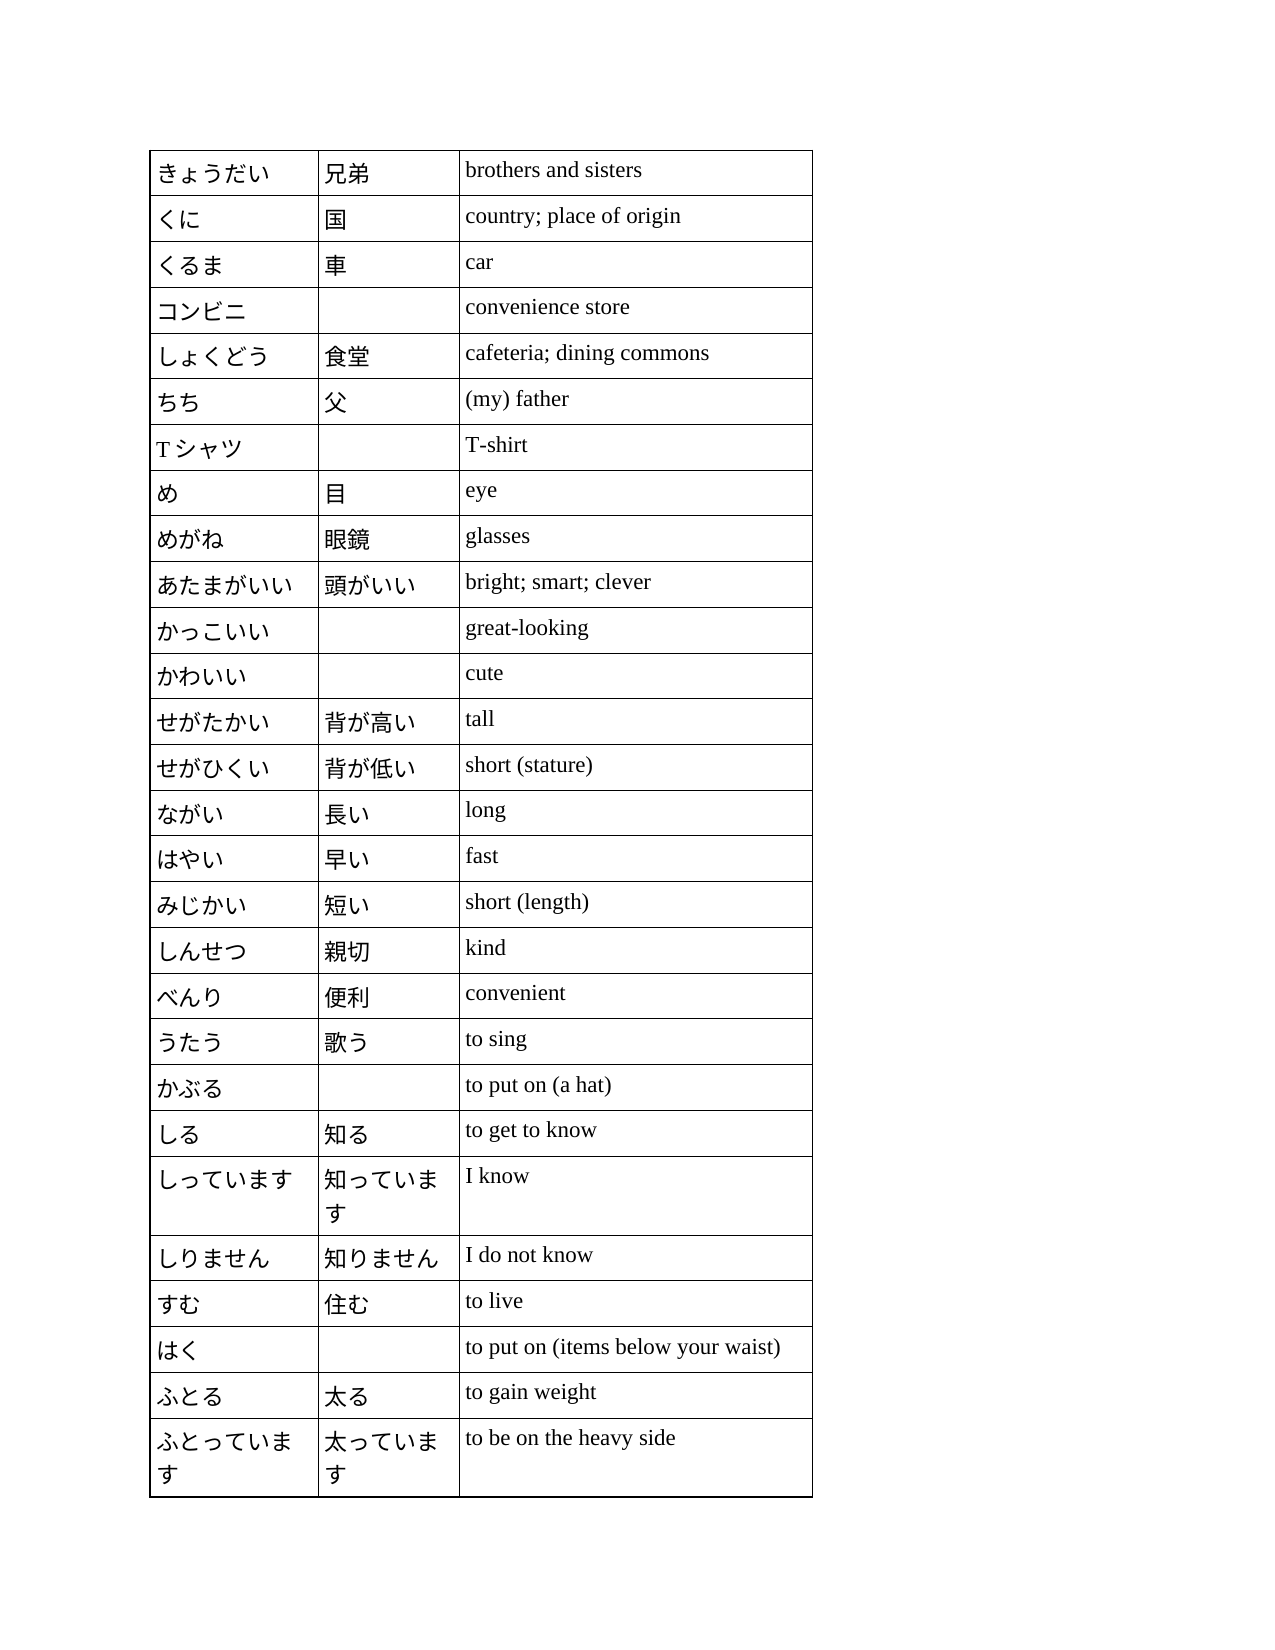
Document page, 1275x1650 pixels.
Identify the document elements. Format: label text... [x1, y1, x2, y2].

table_cell 知る [319, 1111, 459, 1156]
table_cell 知っています [319, 1157, 459, 1234]
table_cell うたう [151, 1019, 318, 1064]
table_cell fast [460, 836, 812, 881]
table_cell [319, 654, 459, 698]
table_cell 頭がいい [319, 562, 459, 607]
table_cell め [151, 471, 318, 515]
table_cell べんり [151, 974, 318, 1018]
table_cell めがね [151, 516, 318, 561]
table_cell 早い [319, 836, 459, 881]
table_cell ふとっています [151, 1419, 318, 1496]
table_cell 車 [319, 242, 459, 287]
table_cell [319, 608, 459, 652]
table_cell きょうだい [151, 151, 318, 195]
table_cell [319, 425, 459, 469]
table_cell 兄弟 [319, 151, 459, 195]
table_cell I do not know [460, 1236, 812, 1280]
table_cell cute [460, 654, 812, 698]
table_cell 目 [319, 471, 459, 515]
table_cell しんせつ [151, 928, 318, 973]
table_cell 背が高い [319, 699, 459, 744]
table_cell せがひくい [151, 745, 318, 790]
table_cell long [460, 791, 812, 835]
table_cell 眼鏡 [319, 516, 459, 561]
table_cell しる [151, 1111, 318, 1156]
table_cell to be on the heavy side [460, 1419, 812, 1496]
table_cell はやい [151, 836, 318, 881]
table_cell 背が低い [319, 745, 459, 790]
table_cell [319, 288, 459, 332]
table_cell 住む [319, 1281, 459, 1326]
table_cell to live [460, 1281, 812, 1326]
table_cell bright; smart; clever [460, 562, 812, 607]
table_cell 親切 [319, 928, 459, 973]
table_cell かぶる [151, 1065, 318, 1110]
table_cell かっこいい [151, 608, 318, 652]
table_cell せがたかい [151, 699, 318, 744]
table_cell 食堂 [319, 334, 459, 378]
table_cell 歌う [319, 1019, 459, 1064]
table_cell I know [460, 1157, 812, 1234]
table_cell (my) father [460, 379, 812, 424]
table_cell くるま [151, 242, 318, 287]
table_cell すむ [151, 1281, 318, 1326]
table_cell Tシャツ [151, 425, 318, 469]
table_cell しりません [151, 1236, 318, 1280]
table_cell ふとる [151, 1373, 318, 1417]
table_cell cafeteria; dining commons [460, 334, 812, 378]
table_cell かわいい [151, 654, 318, 698]
table_cell to get to know [460, 1111, 812, 1156]
table_cell glasses [460, 516, 812, 561]
table_cell コンビニ [151, 288, 318, 332]
table_cell T-shirt [460, 425, 812, 469]
table_cell [319, 1065, 459, 1110]
table_cell short (stature) [460, 745, 812, 790]
table_cell ながい [151, 791, 318, 835]
table_cell to sing [460, 1019, 812, 1064]
table_cell great-looking [460, 608, 812, 652]
table_cell 国 [319, 196, 459, 241]
table_cell あたまがいい [151, 562, 318, 607]
table_cell くに [151, 196, 318, 241]
table_cell 太る [319, 1373, 459, 1417]
table_cell 太っています [319, 1419, 459, 1496]
table_cell to put on (items below your waist) [460, 1327, 812, 1372]
table_cell 便利 [319, 974, 459, 1018]
table_cell to gain weight [460, 1373, 812, 1417]
table_cell 短い [319, 882, 459, 927]
table_cell ちち [151, 379, 318, 424]
table_cell to put on (a hat) [460, 1065, 812, 1110]
table_cell しっています [151, 1157, 318, 1234]
table_cell 長い [319, 791, 459, 835]
table_cell tall [460, 699, 812, 744]
table_cell はく [151, 1327, 318, 1372]
table_cell brothers and sisters [460, 151, 812, 195]
table_cell みじかい [151, 882, 318, 927]
table_cell country; place of origin [460, 196, 812, 241]
table_cell car [460, 242, 812, 287]
table_cell 知りません [319, 1236, 459, 1280]
table_cell eye [460, 471, 812, 515]
table_cell convenient [460, 974, 812, 1018]
table_cell しょくどう [151, 334, 318, 378]
table_cell short (length) [460, 882, 812, 927]
table_cell [319, 1327, 459, 1372]
table_cell kind [460, 928, 812, 973]
table_cell 父 [319, 379, 459, 424]
table_cell convenience store [460, 288, 812, 332]
